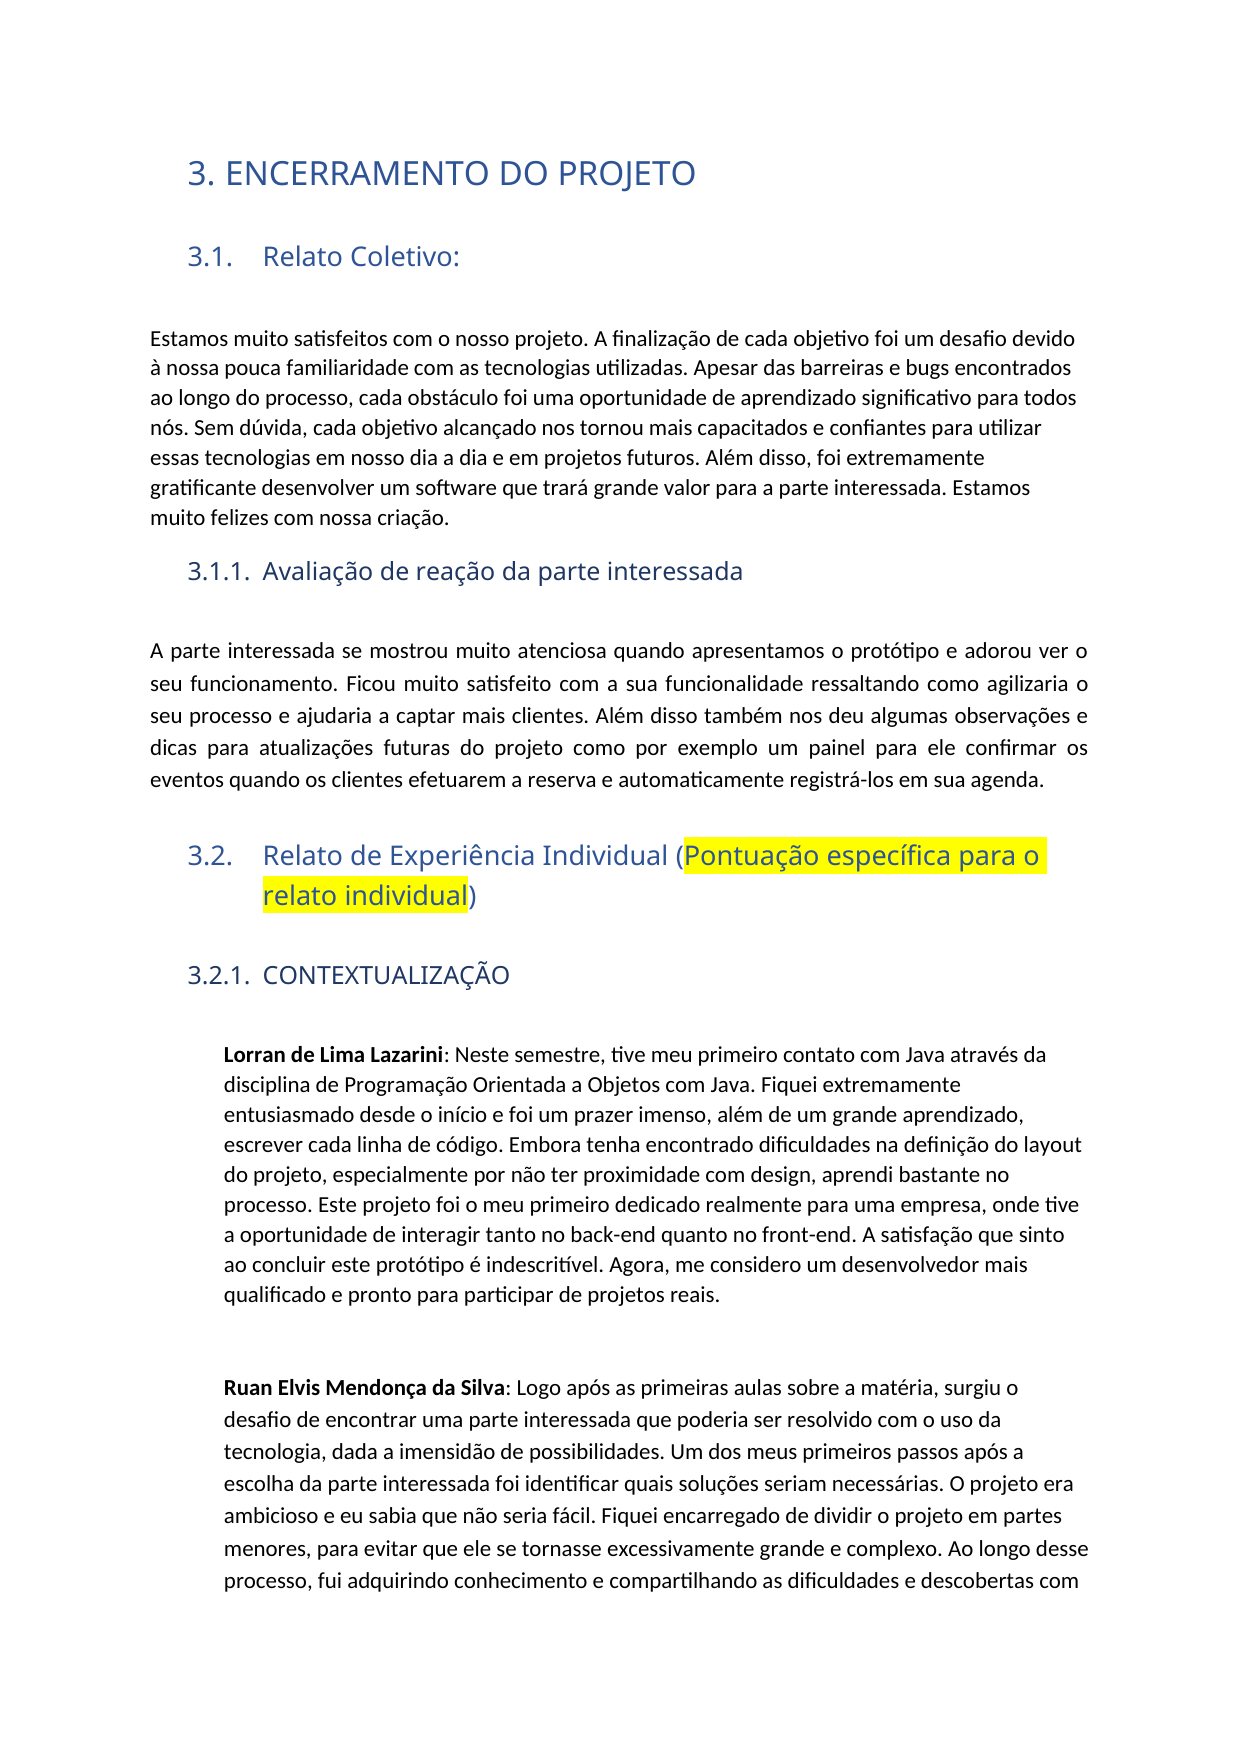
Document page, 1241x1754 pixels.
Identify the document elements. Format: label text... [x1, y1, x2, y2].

subtitle Relato Coletivo: [187, 238, 1090, 274]
subtitle ENCERRAMENTO DO PROJETO [187, 150, 1090, 195]
subtitle CONTEXTUALIZAÇÃO [187, 958, 1090, 992]
subtitle Relato de Experiência Individual (Pontuação específica para o relato individual) [187, 837, 1090, 913]
text A parte interessada se mostrou muito atenciosa quando apresentamos o protótipo e adorou ver o seu funcionamento. Ficou muito satisfeito com a sua funcionalidade ressaltando como agilizaria o seu processo e ajudaria a captar mais clientes. Além disso também nos deu algumas observações e dicas para atualizações futuras do projeto como por exemplo um painel para ele confirmar os eventos quando os clientes efetuarem a reserva e automaticamente registrá-los em sua agenda. [150, 637, 1090, 793]
text Ruan Elvis Mendonça da Silva: Logo após as primeiras aulas sobre a matéria, surgiu o desafio de encontrar uma parte interessada que poderia ser resolvido com o uso da tecnologia, dada a imensidão de possibilidades. Um dos meus primeiros passos após a escolha da parte interessada foi identificar quais soluções seriam necessárias. O projeto era ambicioso e eu sabia que não seria fácil. Fiquei encarregado de dividir o projeto em partes menores, para evitar que ele se tornasse excessivamente grande e complexo. Ao longo desse processo, fui adquirindo conhecimento e compartilhando as dificuldades e descobertas com [224, 1373, 1090, 1594]
text Estamos muito satisfeitos com o nosso projeto. A finalização de cada objetivo foi um desafio devido à nossa pouca familiaridade com as tecnologias utilizadas. Apesar das barreiras e bugs encontrados ao longo do processo, cada obstáculo foi uma oportunidade de aprendizado significativo para todos nós. Sem dúvida, cada objetivo alcançado nos tornou mais capacitados e confiantes para utilizar essas tecnologias em nosso dia a dia e em projetos futuros. Além disso, foi extremamente gratificante desenvolver um software que trará grande valor para a parte interessada. Estamos muito felizes com nossa criação. [150, 324, 1090, 531]
text Lorran de Lima Lazarini: Neste semestre, tive meu primeiro contato com Java através da disciplina de Programação Orientada a Objetos com Java. Fiquei extremamente entusiasmado desde o início e foi um prazer imenso, além de um grande aprendizado, escrever cada linha de código. Embora tenha encontrado dificuldades na definição do layout do projeto, especialmente por não ter proximidade com design, aprendi bastante no processo. Este projeto foi o meu primeiro dedicado realmente para uma empresa, onde tive a oportunidade de interagir tanto no back-end quanto no front-end. A satisfação que sinto ao concluir este protótipo é indescritível. Agora, me considero um desenvolvedor mais qualificado e pronto para participar de projetos reais. [224, 1041, 1090, 1308]
subtitle Avaliação de reação da parte interessada [187, 554, 1090, 588]
